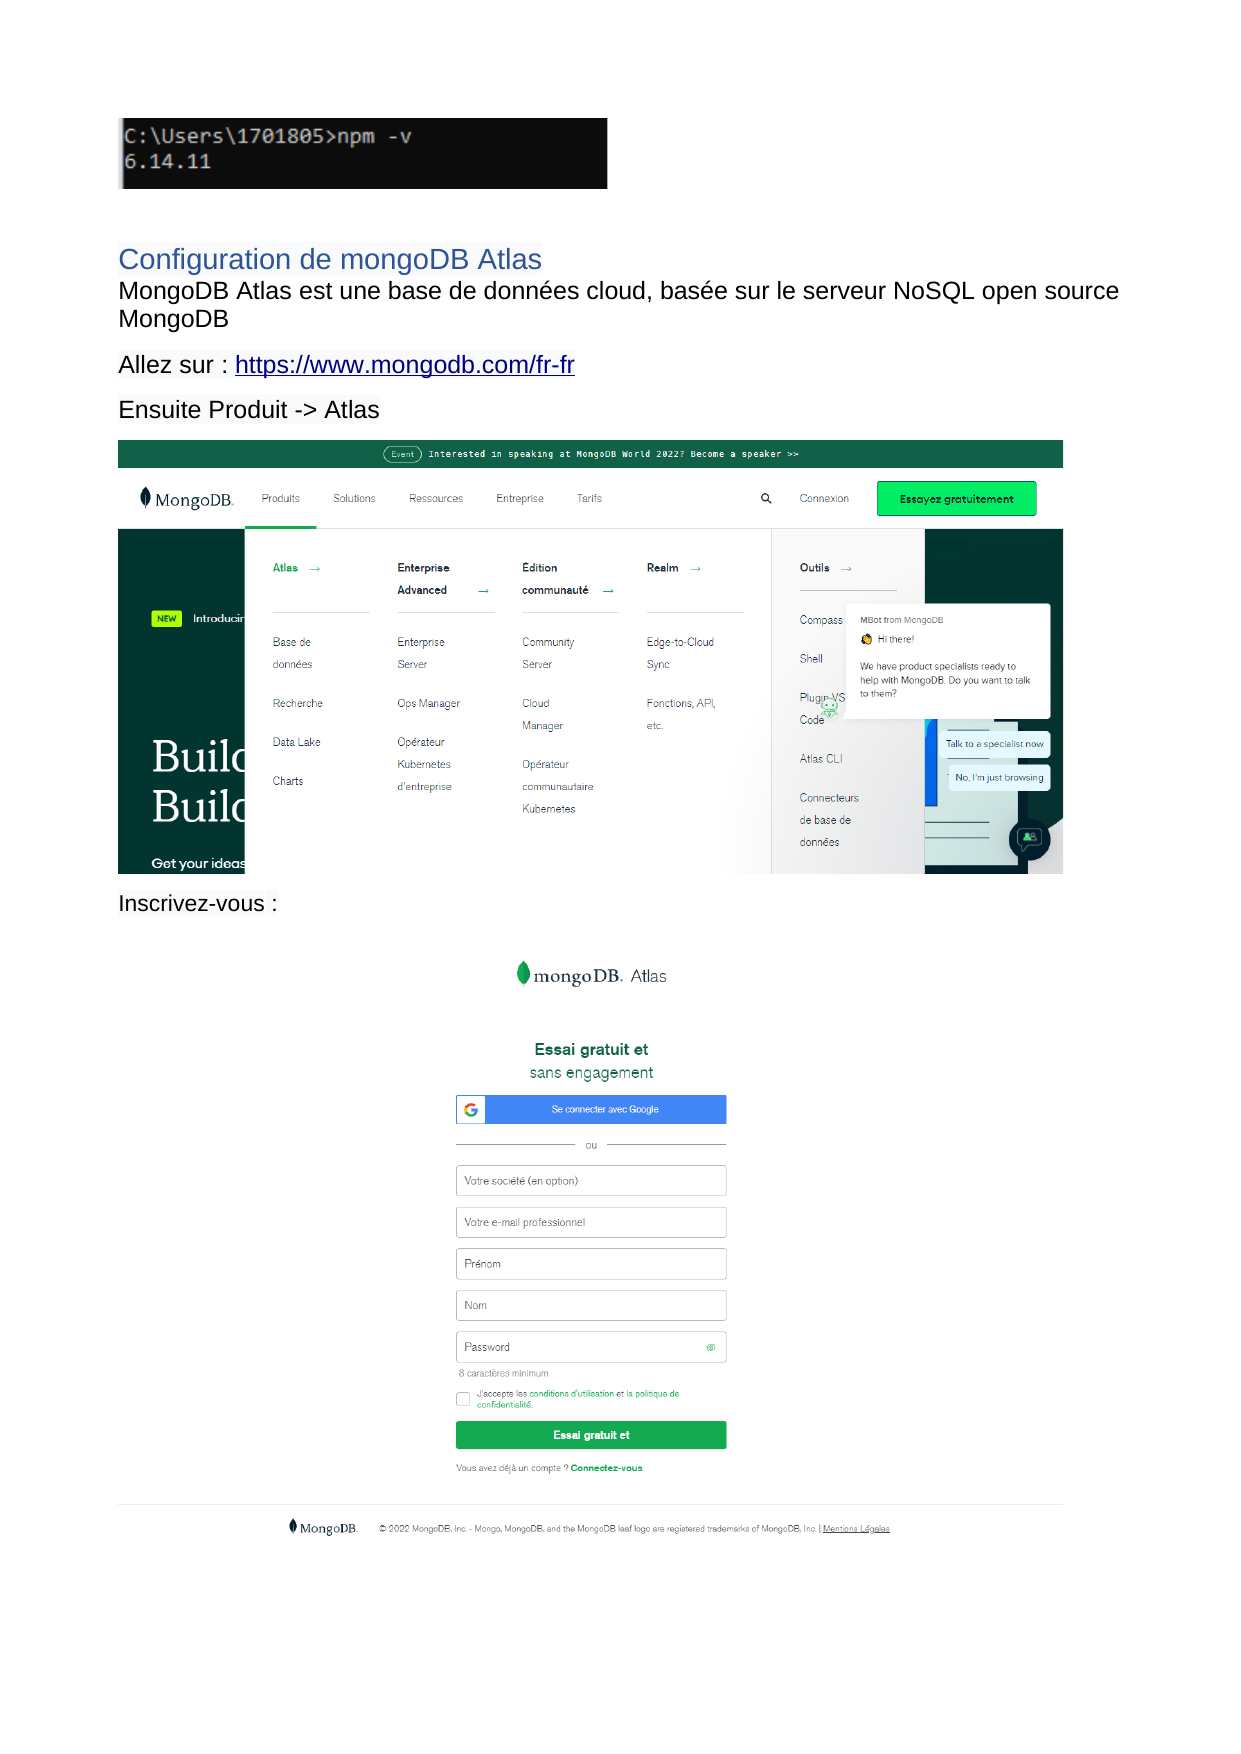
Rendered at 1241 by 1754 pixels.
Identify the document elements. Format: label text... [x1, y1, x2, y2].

text MongoDB Atlas est une base de données cloud, basée sur le serveur NoSQL open source MongoDB [118, 276, 1122, 333]
text Ensuite Produit -> Atlas [118, 395, 1122, 424]
subtitle Configuration de mongoDB Atlas [118, 242, 1122, 276]
picture [118, 440, 1064, 874]
picture [118, 118, 608, 189]
text Allez sur : https://www.mongodb.com/fr-fr [118, 350, 1122, 379]
picture [118, 932, 1064, 1552]
text Inscrivez-vous : [118, 890, 1122, 916]
